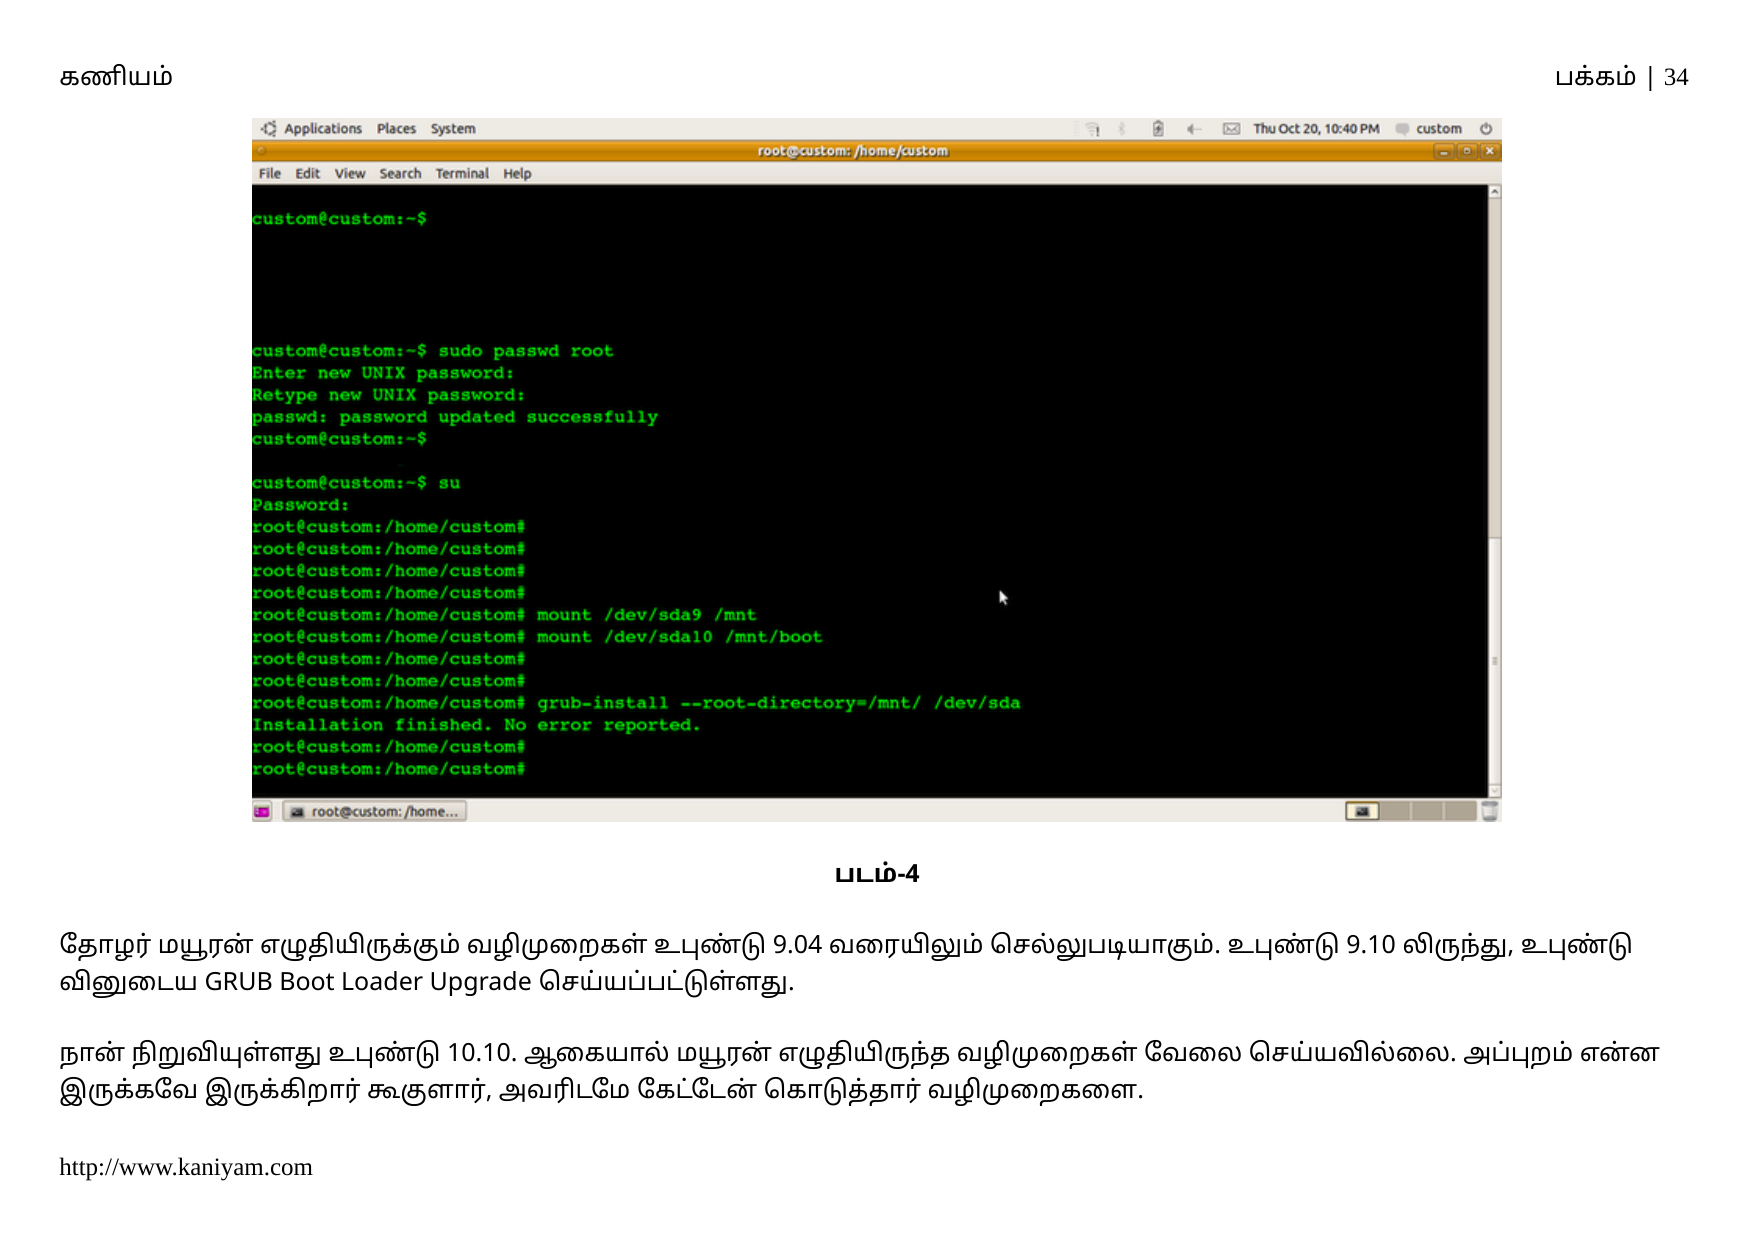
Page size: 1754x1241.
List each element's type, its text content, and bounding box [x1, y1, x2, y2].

picture [252, 118, 1502, 822]
text படம்-4 [59, 856, 1695, 893]
text தோழர் மயூரன் எழுதியிருக்கும் வழிமுறைகள் உபுண்டு 9.04 வரையிலும் செல்லுபடியாகும். உபுண்டு 9.10 லிருந்து, உபுண்டு வினுடைய GRUB Boot Loader Upgrade செய்யப்பட்டுள்ளது. நான் நிறுவியுள்ளது உபுண்டு 10.10. ஆகையால் மயூரன் எழுதியிருந்த வழிமுறைகள் வேலை செய்யவில்லை. அப்புறம் என்ன இருக்கவே இருக்கிறார் கூகுளார், அவரிடமே கேட்டேன் கொடுத்தார் வழிமுறைகளை. [59, 927, 1695, 1109]
